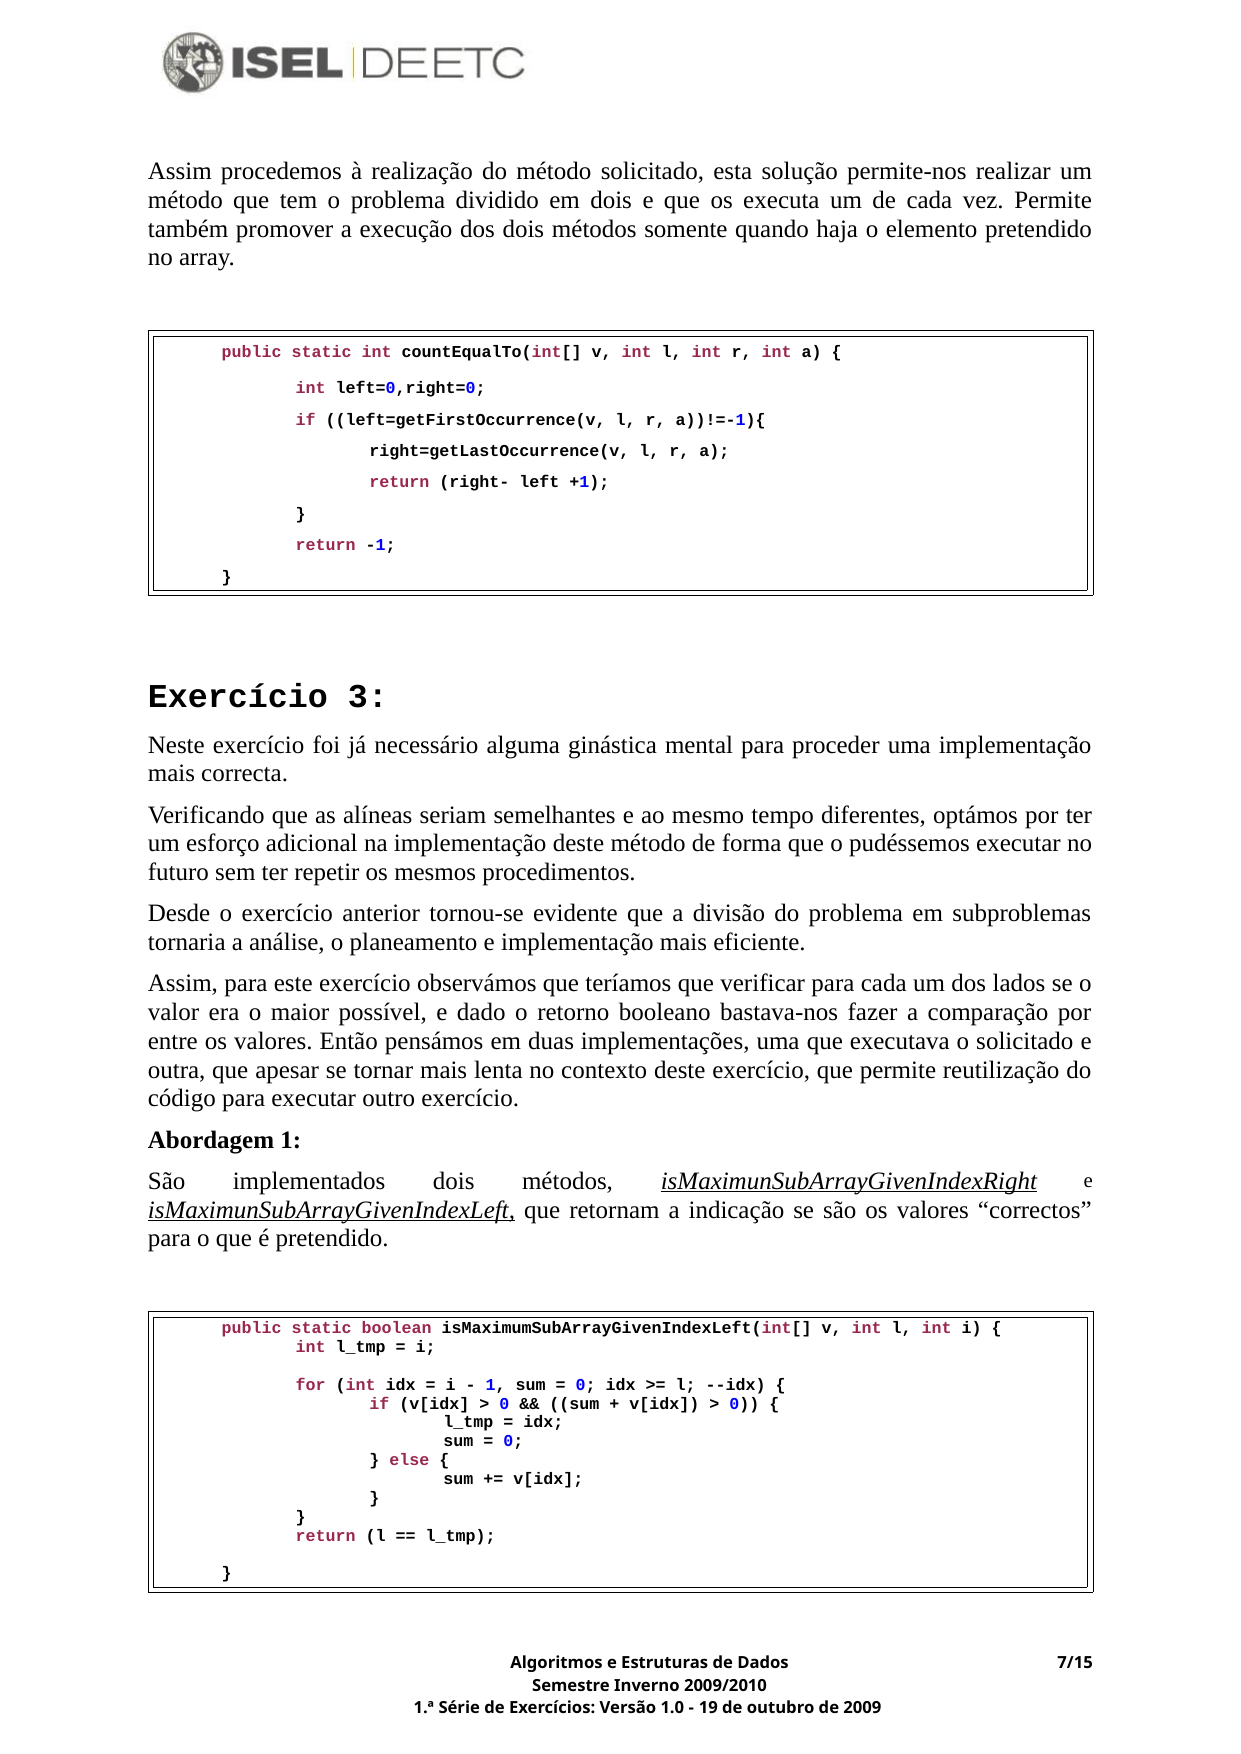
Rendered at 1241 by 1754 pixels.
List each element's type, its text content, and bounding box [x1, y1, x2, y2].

text } [149, 560, 1093, 595]
text l_tmp = idx; [154, 1406, 1087, 1424]
text [149, 1481, 153, 1500]
text return (l == l_tmp); [154, 1519, 1087, 1546]
text Desde o exercício anterior tornou-se evidente que a divisão do problema em subproblemas tornaria a análise, o planeamento e implementação mais eficiente. [148, 898, 1093, 956]
text Neste exercício foi já necessário alguma ginástica mental para proceder uma implementação mais correcta. [148, 730, 1093, 787]
text [149, 1500, 153, 1519]
text int left=0,right=0; [154, 372, 1087, 399]
text } else { [154, 1443, 1087, 1462]
text Assim, para este exercício observámos que teríamos que verificar para cada um dos lados se o valor era o maior possível, e dado o retorno booleano bastava-nos fazer a comparação por entre os valores. Então pensámos em duas implementações, uma que executava o solicitado e outra, que apesar se tornar mais lenta no contexto deste exercício, que permite reutilização do código para executar outro exercício. [148, 968, 1093, 1112]
text } [154, 1500, 1087, 1519]
text [149, 497, 153, 524]
text sum = 0; [154, 1424, 1087, 1443]
text if ((left=getFirstOccurrence(v, l, r, a))!=-1){ [154, 403, 1087, 430]
text sum += v[idx]; [154, 1462, 1087, 1481]
text if (v[idx] > 0 && ((sum + v[idx]) > 0)) { [154, 1387, 1087, 1406]
text } [154, 497, 1087, 524]
text Verificando que as alíneas seriam semelhantes e ao mesmo tempo diferentes, optámos por ter um esforço adicional na implementação deste método de forma que o pudéssemos executar no futuro sem ter repetir os mesmos procedimentos. [148, 800, 1093, 886]
subtitle Exercício 3: [148, 679, 1093, 717]
text public static boolean isMaximumSubArrayGivenIndexLeft(int[] v, int l, int i) { [149, 1312, 1093, 1330]
text Abordagem 1: [148, 1125, 1093, 1153]
text return (right- left +1); [154, 466, 1087, 493]
text } [154, 1481, 1087, 1500]
text right=getLastOccurrence(v, l, r, a); [154, 434, 1087, 462]
text [1088, 1481, 1093, 1500]
text int l_tmp = i; [154, 1330, 1087, 1357]
text São implementados dois métodos, isMaximunSubArrayGivenIndexRight e isMaximunSubArrayGivenIndexLeft, que retornam a indicação se são os valores “correctos” para o que é pretendido. [148, 1166, 1093, 1252]
text } [149, 1556, 1093, 1592]
picture [153, 17, 555, 118]
text public static int countEqualTo(int[] v, int l, int r, int a) { [149, 331, 1093, 367]
text for (int idx = i - 1, sum = 0; idx >= l; --idx) { [154, 1368, 1087, 1387]
text Assim procedemos à realização do método solicitado, esta solução permite-nos realizar um método que tem o problema dividido em dois e que os executa um de cada vez. Permite também promover a execução dos dois métodos somente quando haja o elemento pretendido no array. [148, 156, 1093, 271]
text [1088, 497, 1093, 524]
text return -1; [154, 528, 1087, 556]
text [1088, 1500, 1093, 1519]
